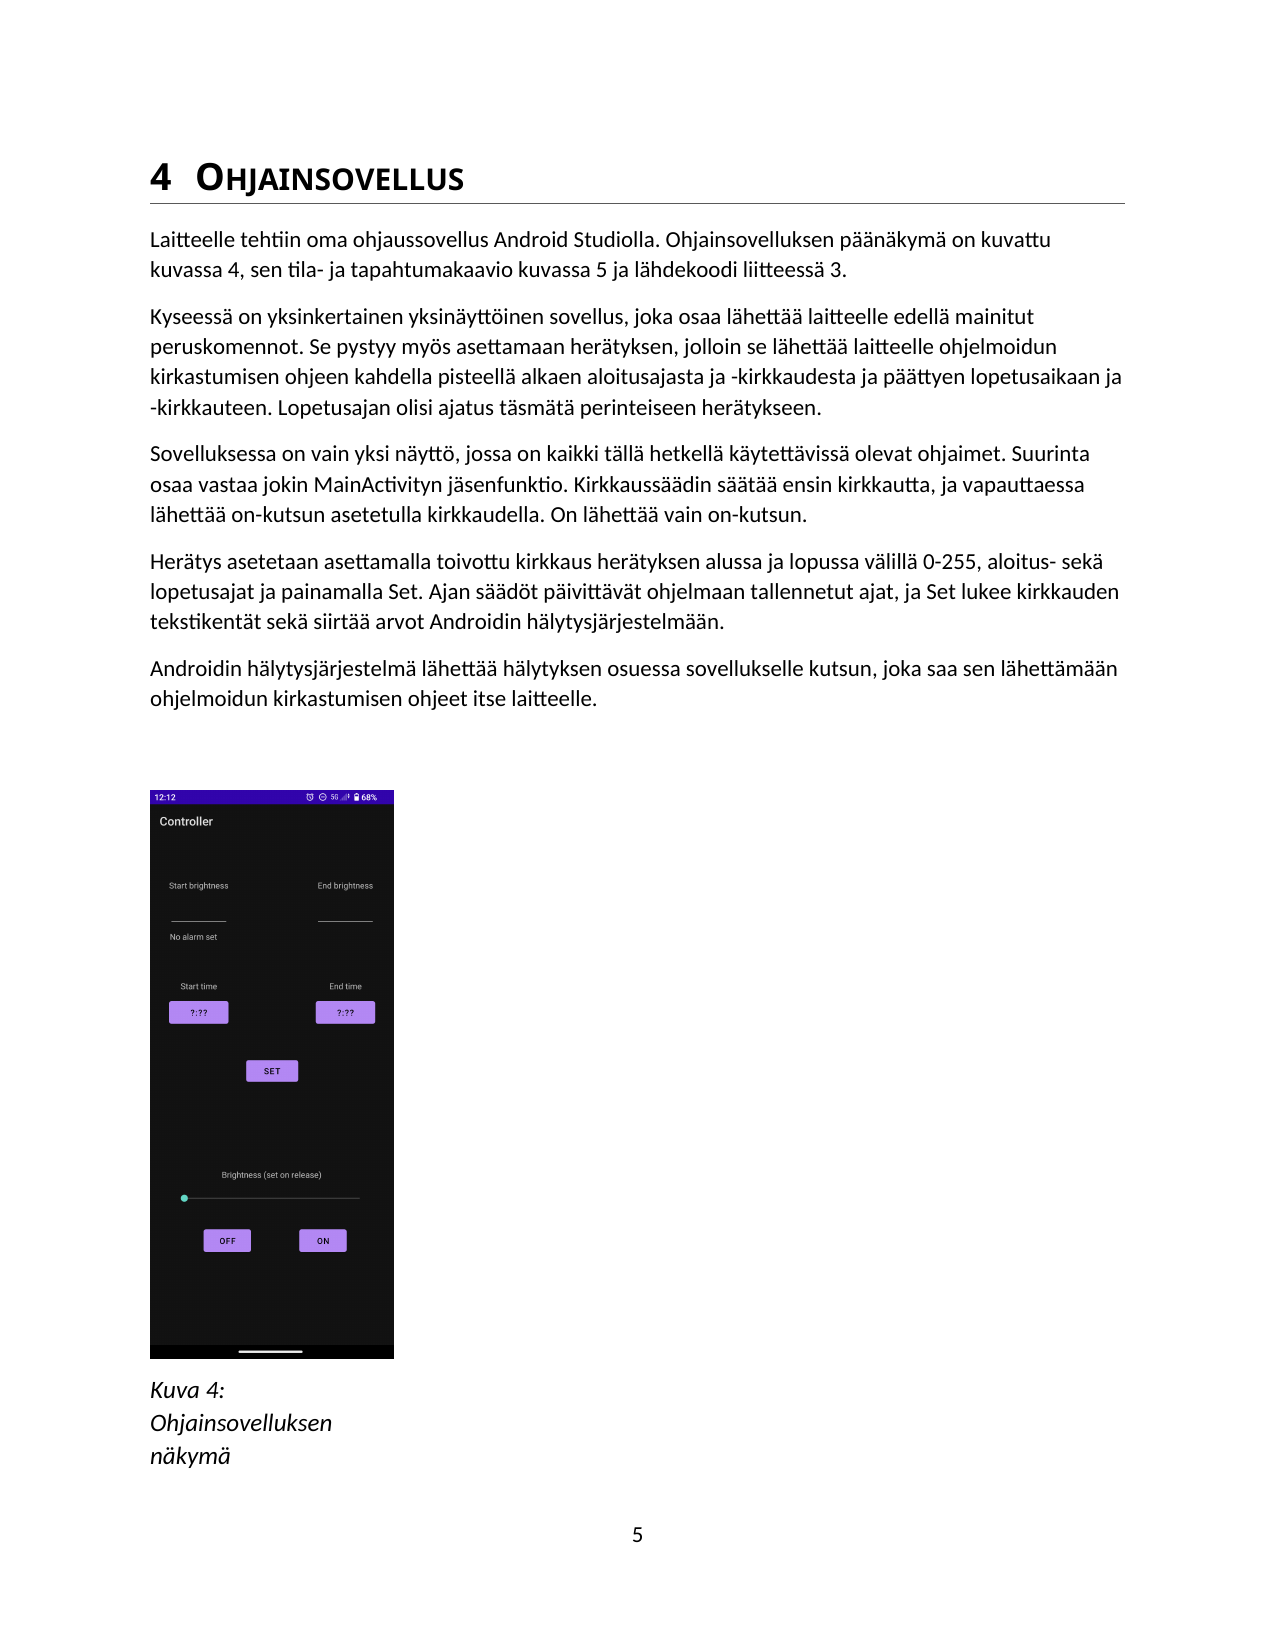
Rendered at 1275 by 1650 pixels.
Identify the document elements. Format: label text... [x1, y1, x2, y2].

subtitle Ohjainsovellus [150, 150, 1125, 203]
picture [150, 790, 394, 1359]
text Sovelluksessa on vain yksi näyttö, jossa on kaikki tällä hetkellä käytettävissä olevat ohjaimet. Suurinta osaa vastaa jokin MainActivityn jäsenfunktio. Kirkkaussäädin säätää ensin kirkkautta, ja vapauttaessa lähettää on-kutsun asetetulla kirkkaudella. On lähettää vain on-kutsun. [150, 439, 1125, 528]
text Laitteelle tehtiin oma ohjaussovellus Android Studiolla. Ohjainsovelluksen päänäkymä on kuvattu kuvassa 4, sen tila- ja tapahtumakaavio kuvassa 5 ja lähdekoodi liitteessä 3. [150, 225, 1125, 283]
text Kyseessä on yksinkertainen yksinäyttöinen sovellus, joka osaa lähettää laitteelle edellä mainitut peruskomennot. Se pystyy myös asettamaan herätyksen, jolloin se lähettää laitteelle ohjelmoidun kirkastumisen ohjeen kahdella pisteellä alkaen aloitusajasta ja -kirkkaudesta ja päättyen lopetusaikaan ja -kirkkauteen. Lopetusajan olisi ajatus täsmätä perinteiseen herätykseen. [150, 302, 1125, 421]
text Androidin hälytysjärjestelmä lähettää hälytyksen osuessa sovellukselle kutsun, joka saa sen lähettämään ohjelmoidun kirkastumisen ohjeet itse laitteelle. [150, 654, 1125, 712]
text Herätys asetetaan asettamalla toivottu kirkkaus herätyksen alussa ja lopussa välillä 0-255, aloitus- sekä lopetusajat ja painamalla Set. Ajan säädöt päivittävät ohjelmaan tallennetut ajat, ja Set lukee kirkkauden tekstikentät sekä siirtää arvot Androidin hälytysjärjestelmään. [150, 547, 1125, 635]
text Kuva 4: Ohjainsovelluksen näkymä [150, 1359, 394, 1470]
